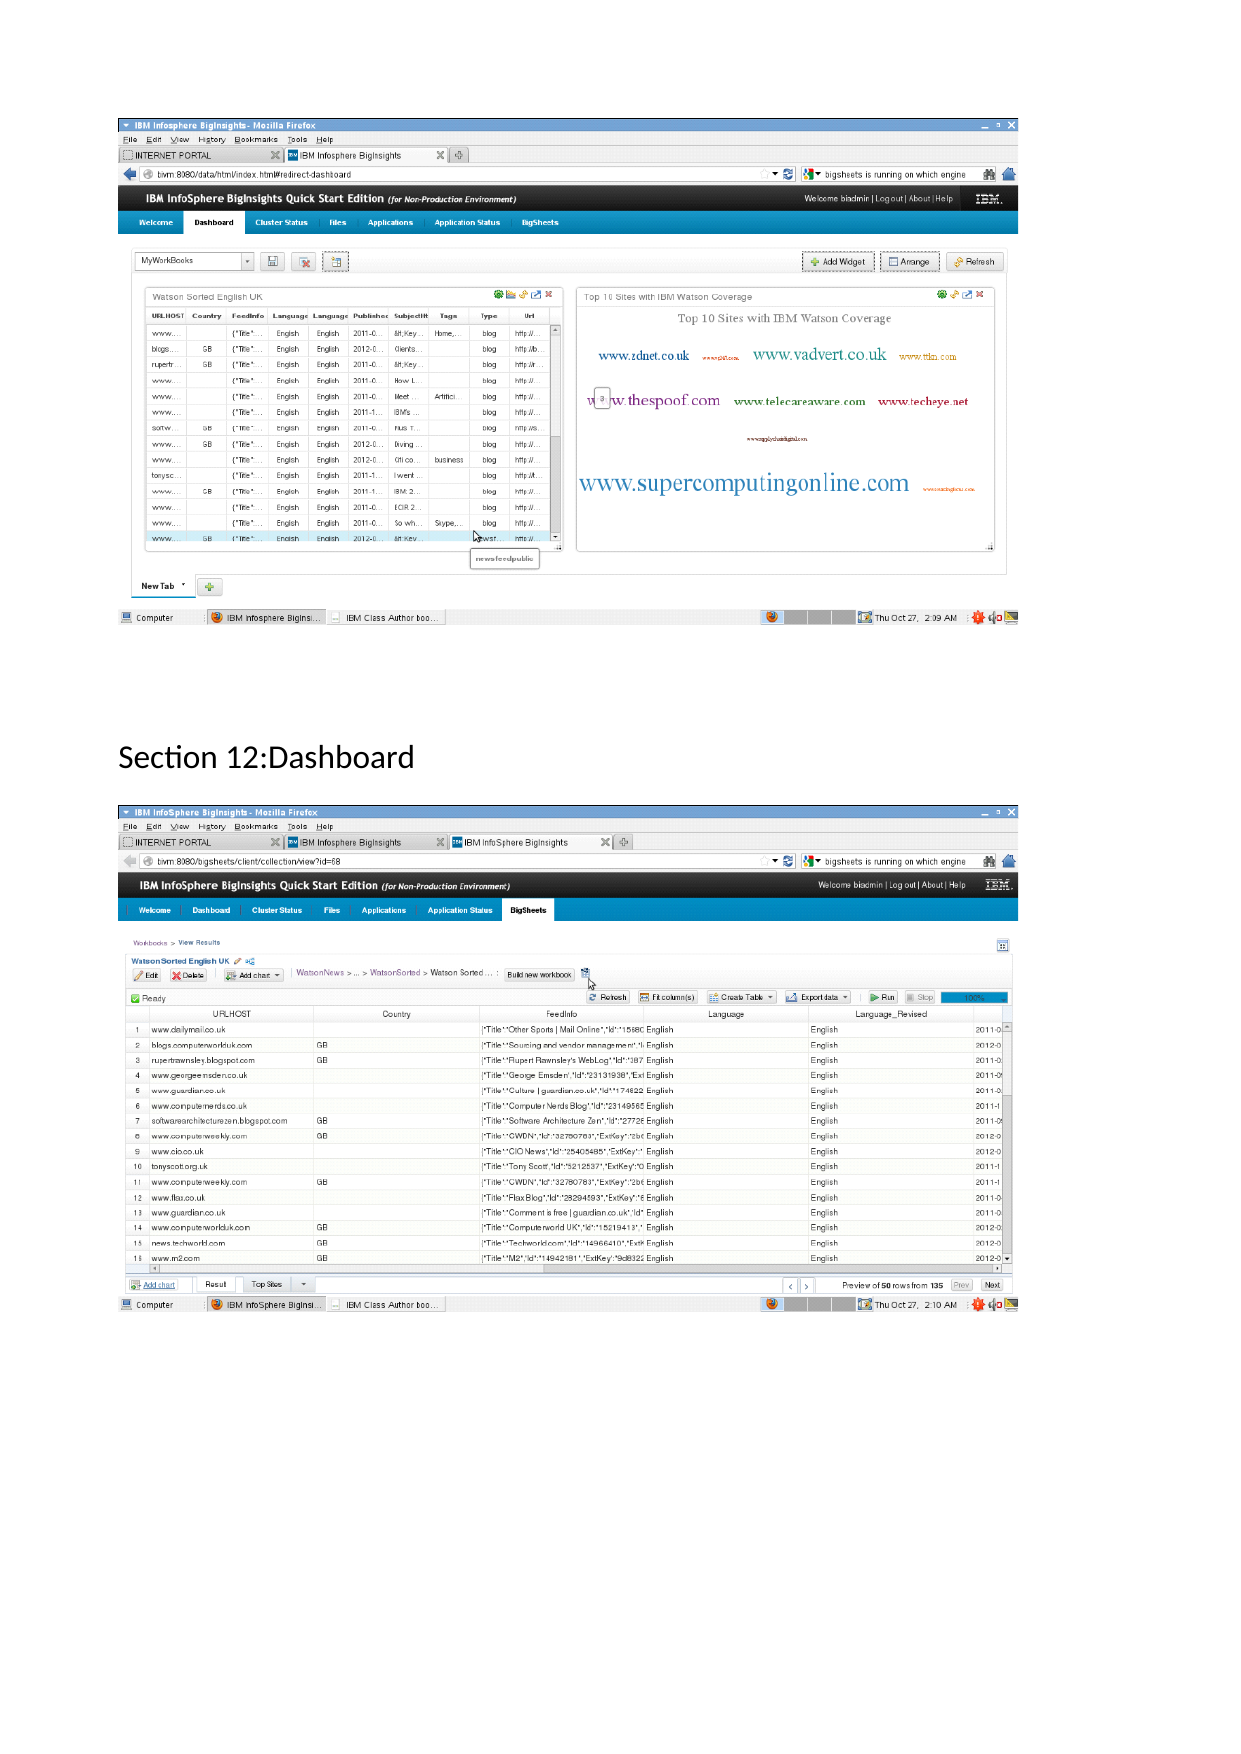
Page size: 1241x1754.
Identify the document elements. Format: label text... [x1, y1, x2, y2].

text Section 12:Dashboard [118, 736, 1122, 777]
